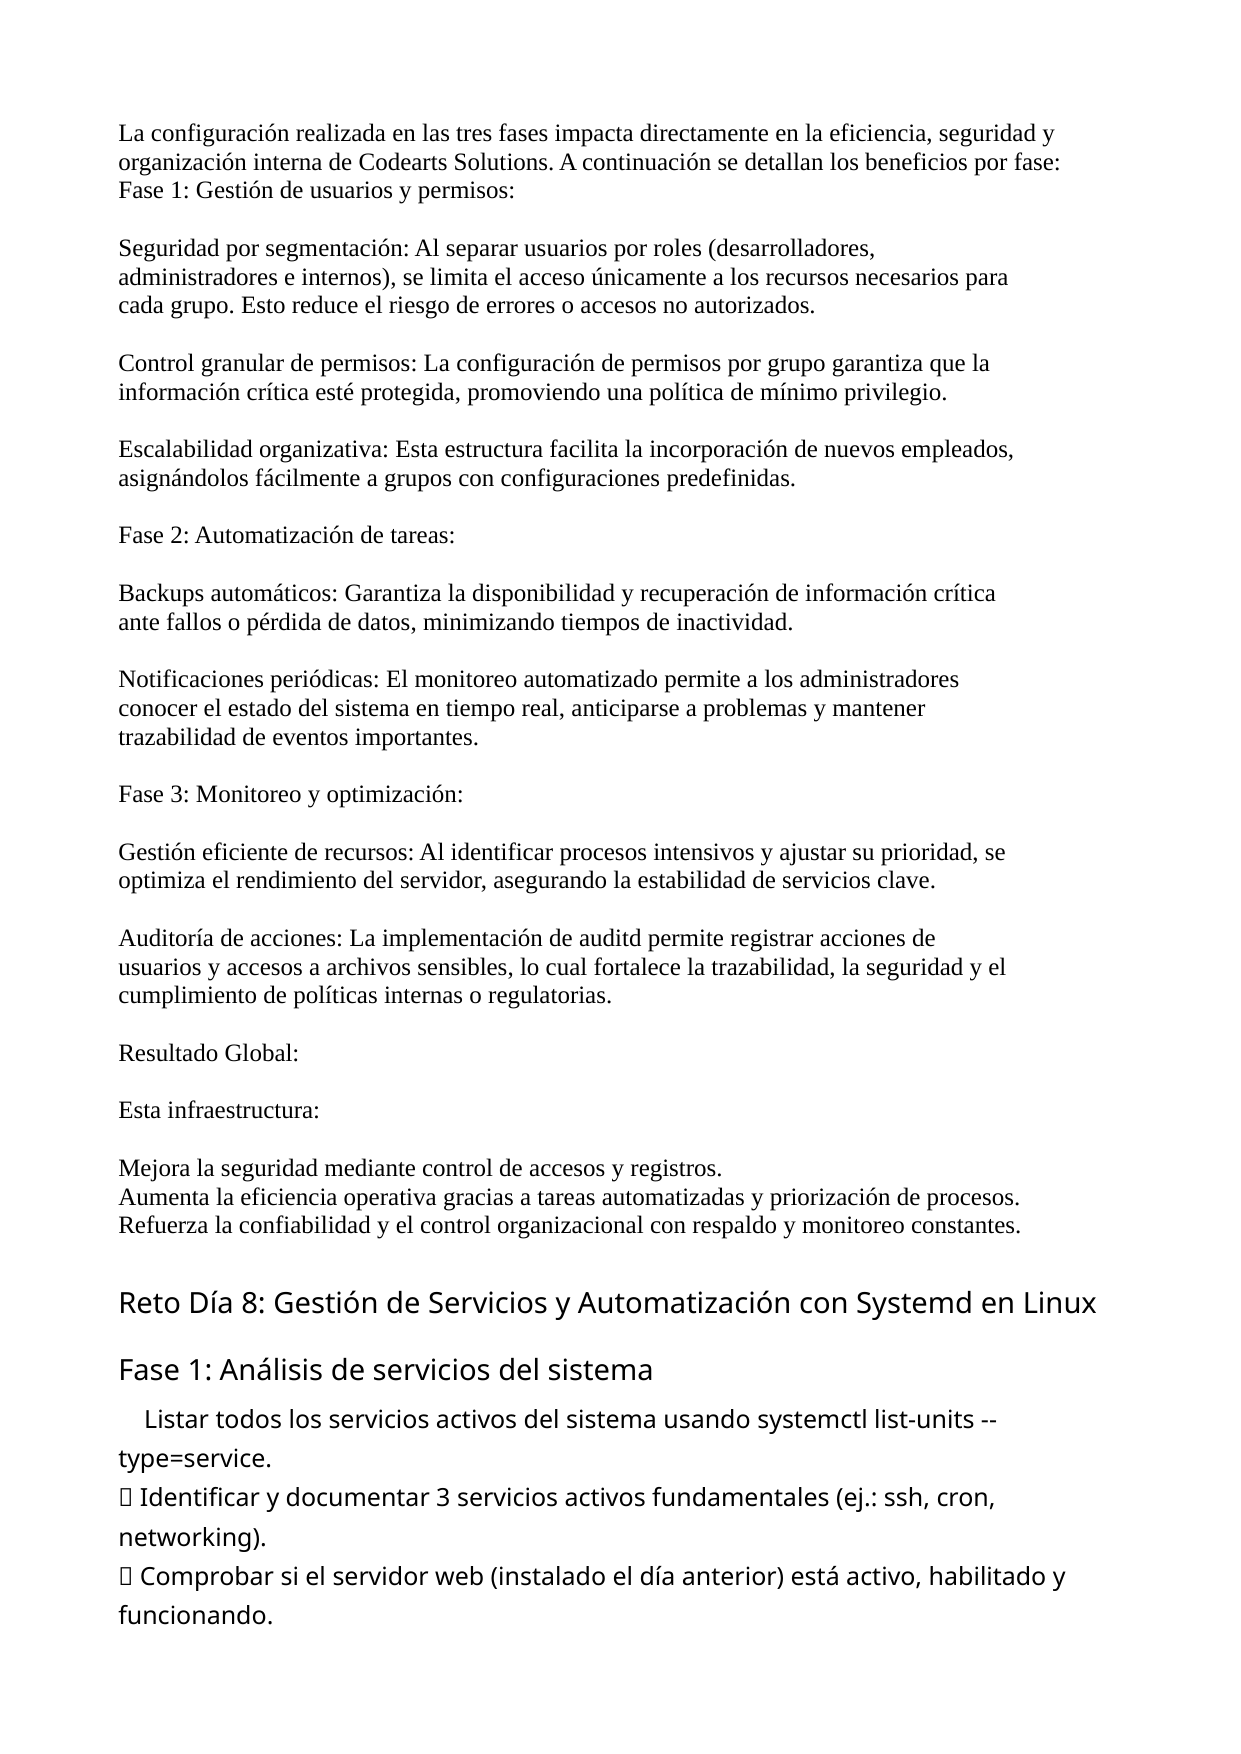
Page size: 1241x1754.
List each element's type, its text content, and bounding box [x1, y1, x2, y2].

text Control granular de permisos: La configuración de permisos por grupo garantiza que la [118, 348, 1122, 377]
text información crítica esté protegida, promoviendo una política de mínimo privilegio. [118, 377, 1122, 406]
text Mejora la seguridad mediante control de accesos y registros. [118, 1153, 1122, 1182]
text usuarios y accesos a archivos sensibles, lo cual fortalece la trazabilidad, la seguridad y el [118, 952, 1122, 981]
subtitle Fase 1: Análisis de servicios del sistema [118, 1349, 1122, 1389]
text optimiza el rendimiento del servidor, asegurando la estabilidad de servicios clave. [118, 866, 1122, 894]
text trazabilidad de eventos importantes. [118, 722, 1122, 751]
text Gestión eficiente de recursos: Al identificar procesos intensivos y ajustar su prioridad, se [118, 837, 1122, 866]
text Backups automáticos: Garantiza la disponibilidad y recuperación de información crítica [118, 578, 1122, 607]
text Aumenta la eficiencia operativa gracias a tareas automatizadas y priorización de procesos. [118, 1182, 1122, 1211]
text Escalabilidad organizativa: Esta estructura facilita la incorporación de nuevos empleados, [118, 434, 1122, 463]
text cumplimiento de políticas internas o regulatorias. [118, 981, 1122, 1009]
text administradores e internos), se limita el acceso únicamente a los recursos necesarios para [118, 262, 1122, 291]
text Fase 3: Monitoreo y optimización: [118, 779, 1122, 808]
text Notificaciones periódicas: El monitoreo automatizado permite a los administradores [118, 664, 1122, 693]
text Seguridad por segmentación: Al separar usuarios por roles (desarrolladores, [118, 233, 1122, 262]
text Auditoría de acciones: La implementación de auditd permite registrar acciones de [118, 923, 1122, 952]
text ✅ Listar todos los servicios activos del sistema usando systemctl list-units --type=service. ✅ Identificar y documentar 3 servicios activos fundamentales (ej.: ssh, cron, networking). ✅ Comprobar si el servidor web (instalado el día anterior) está activo, habilitado y funcionando. [118, 1402, 1122, 1632]
text Fase 1: Gestión de usuarios y permisos: [118, 176, 1122, 204]
text organización interna de Codearts Solutions. A continuación se detallan los beneficios por fase: [118, 147, 1122, 176]
text Fase 2: Automatización de tareas: [118, 521, 1122, 549]
text La configuración realizada en las tres fases impacta directamente en la eficiencia, seguridad y [118, 118, 1122, 147]
text conocer el estado del sistema en tiempo real, anticiparse a problemas y mantener [118, 693, 1122, 722]
subtitle Reto Día 8: Gestión de Servicios y Automatización con Systemd en Linux [118, 1283, 1122, 1322]
text asignándolos fácilmente a grupos con configuraciones predefinidas. [118, 463, 1122, 492]
text ante fallos o pérdida de datos, minimizando tiempos de inactividad. [118, 607, 1122, 636]
text cada grupo. Esto reduce el riesgo de errores o accesos no autorizados. [118, 291, 1122, 319]
text Refuerza la confiabilidad y el control organizacional con respaldo y monitoreo constantes. [118, 1211, 1122, 1239]
text Esta infraestructura: [118, 1096, 1122, 1124]
text Resultado Global: [118, 1038, 1122, 1067]
